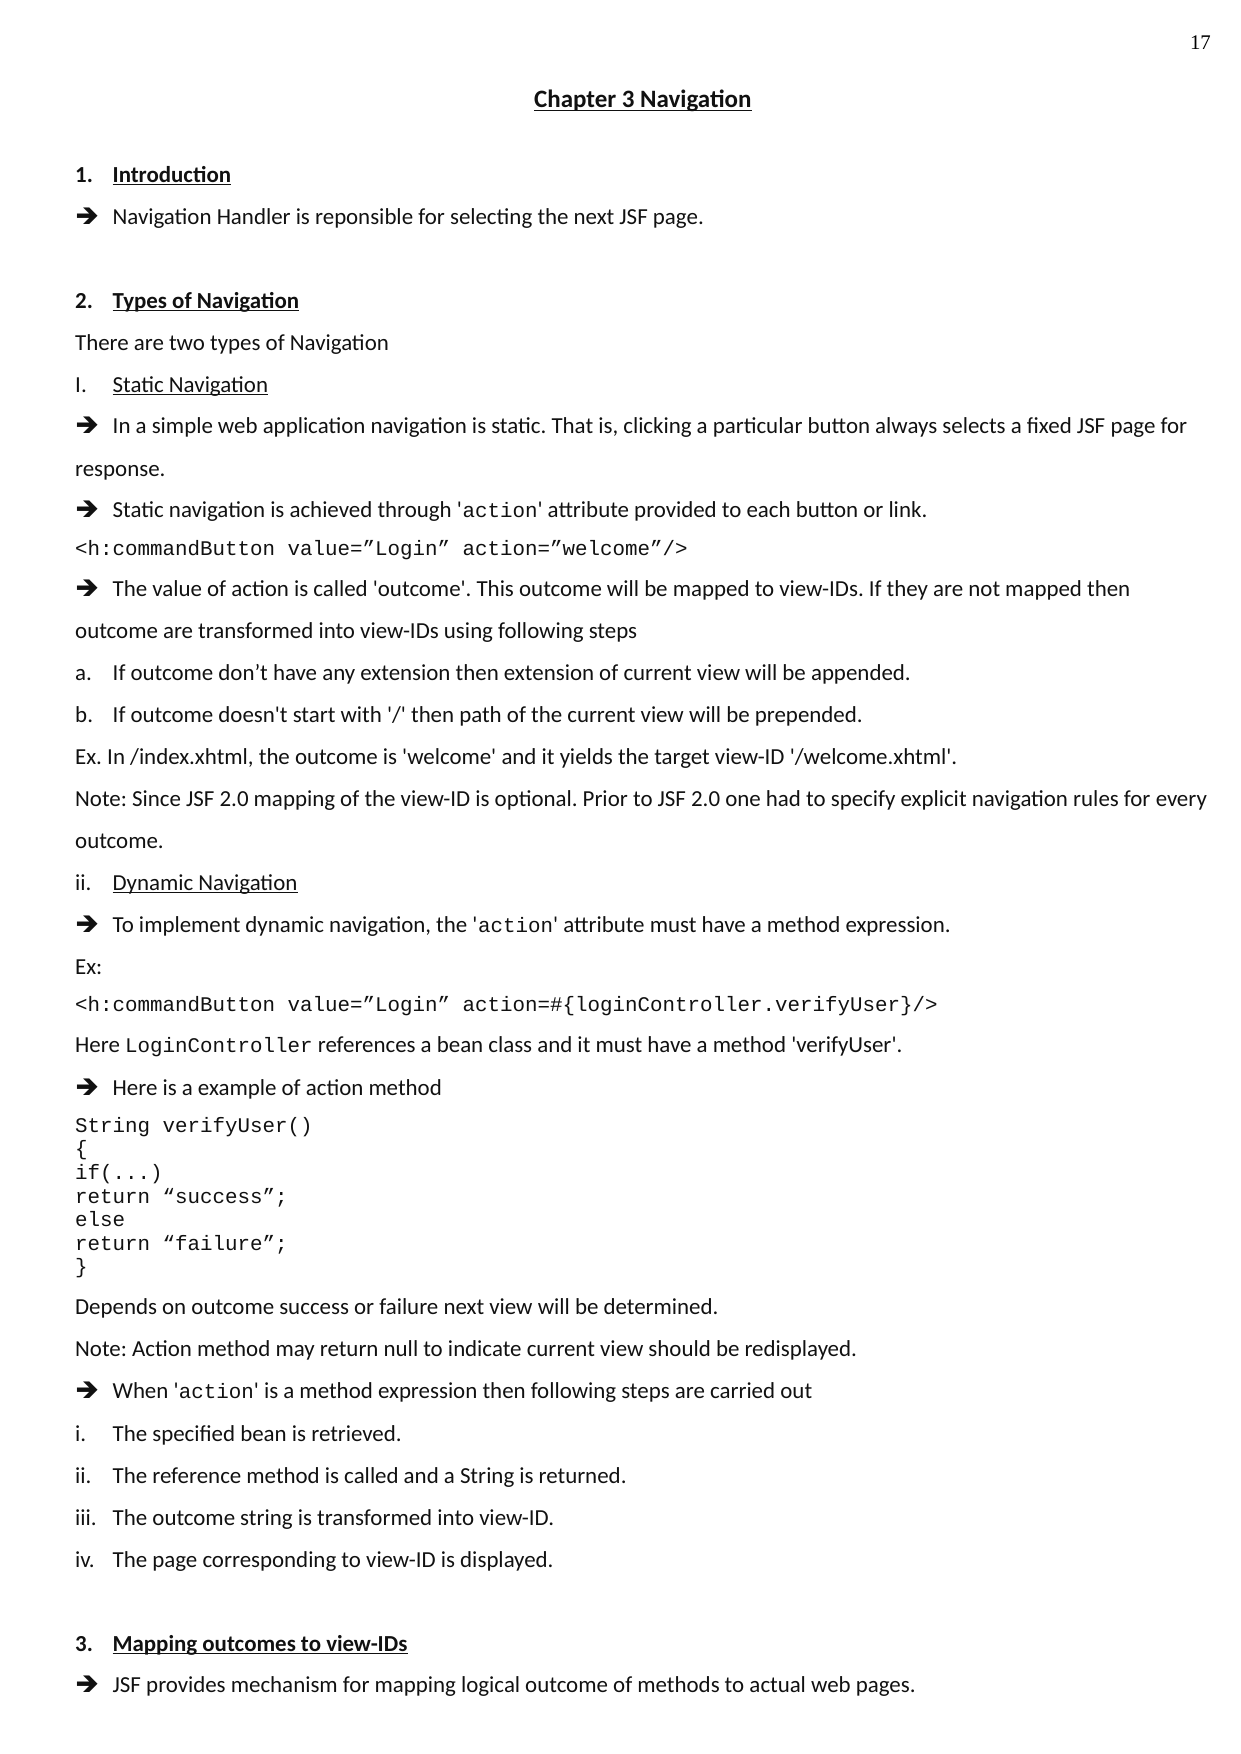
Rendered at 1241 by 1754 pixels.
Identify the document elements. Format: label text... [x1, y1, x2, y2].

text Here LoginController references a bean class and it must have a method 'verifyUser'. [75, 1030, 1211, 1058]
list Ex. In /index.xhtml, the outcome is 'welcome' and it yields the target view-ID '/welcome.xhtml'. [75, 742, 1211, 770]
text 2. Types of Navigation [75, 286, 1211, 314]
text else [75, 1209, 1211, 1233]
list Here is a example of action method [75, 1073, 1211, 1101]
list When 'action' is a method expression then following steps are carried out [75, 1376, 1211, 1404]
text 3. Mapping outcomes to view-IDs [75, 1629, 1211, 1657]
list ii. The reference method is called and a String is returned. [75, 1461, 1211, 1489]
text I. Static Navigation [75, 370, 1211, 398]
text return “success”; [75, 1186, 1211, 1209]
list Note: Since JSF 2.0 mapping of the view-ID is optional. Prior to JSF 2.0 one had to specify explicit navigation rules for every outcome. [75, 784, 1211, 854]
list a. If outcome don’t have any extension then extension of current view will be appended. [75, 658, 1211, 686]
text return “failure”; [75, 1233, 1211, 1257]
list Navigation Handler is reponsible for selecting the next JSF page. [75, 202, 1211, 230]
list In a simple web application navigation is static. That is, clicking a particular button always selects a fixed JSF page for response. [75, 412, 1211, 482]
text Depends on outcome success or failure next view will be determined. [75, 1292, 1211, 1320]
list <h:commandButton value=”Login” action=”welcome”/> [75, 538, 1211, 562]
text <h:commandButton value=”Login” action=#{loginController.verifyUser}/> [75, 994, 1211, 1018]
text ii. Dynamic Navigation [75, 868, 1211, 896]
text Ex: [75, 952, 1211, 981]
text } [75, 1257, 1211, 1280]
list JSF provides mechanism for mapping logical outcome of methods to actual web pages. [75, 1671, 1211, 1699]
list iii. The outcome string is transformed into view-ID. [75, 1503, 1211, 1531]
text { [75, 1138, 1211, 1162]
list Static navigation is achieved through 'action' attribute provided to each button or link. [75, 496, 1211, 524]
list There are two types of Navigation [75, 328, 1211, 356]
text Note: Action method may return null to indicate current view should be redisplayed. [75, 1334, 1211, 1362]
text if(...) [75, 1162, 1211, 1186]
list 1. Introduction [75, 160, 1211, 188]
text Chapter 3 Navigation [75, 83, 1211, 114]
list i. The specified bean is retrieved. [75, 1419, 1211, 1447]
list String verifyUser() [75, 1115, 1211, 1138]
list The value of action is called 'outcome'. This outcome will be mapped to view-IDs. If they are not mapped then outcome are transformed into view-IDs using following steps [75, 574, 1211, 644]
list To implement dynamic navigation, the 'action' attribute must have a method expression. [75, 910, 1211, 938]
list iv. The page corresponding to view-ID is displayed. [75, 1545, 1211, 1573]
list b. If outcome doesn't start with '/' then path of the current view will be prepended. [75, 700, 1211, 728]
